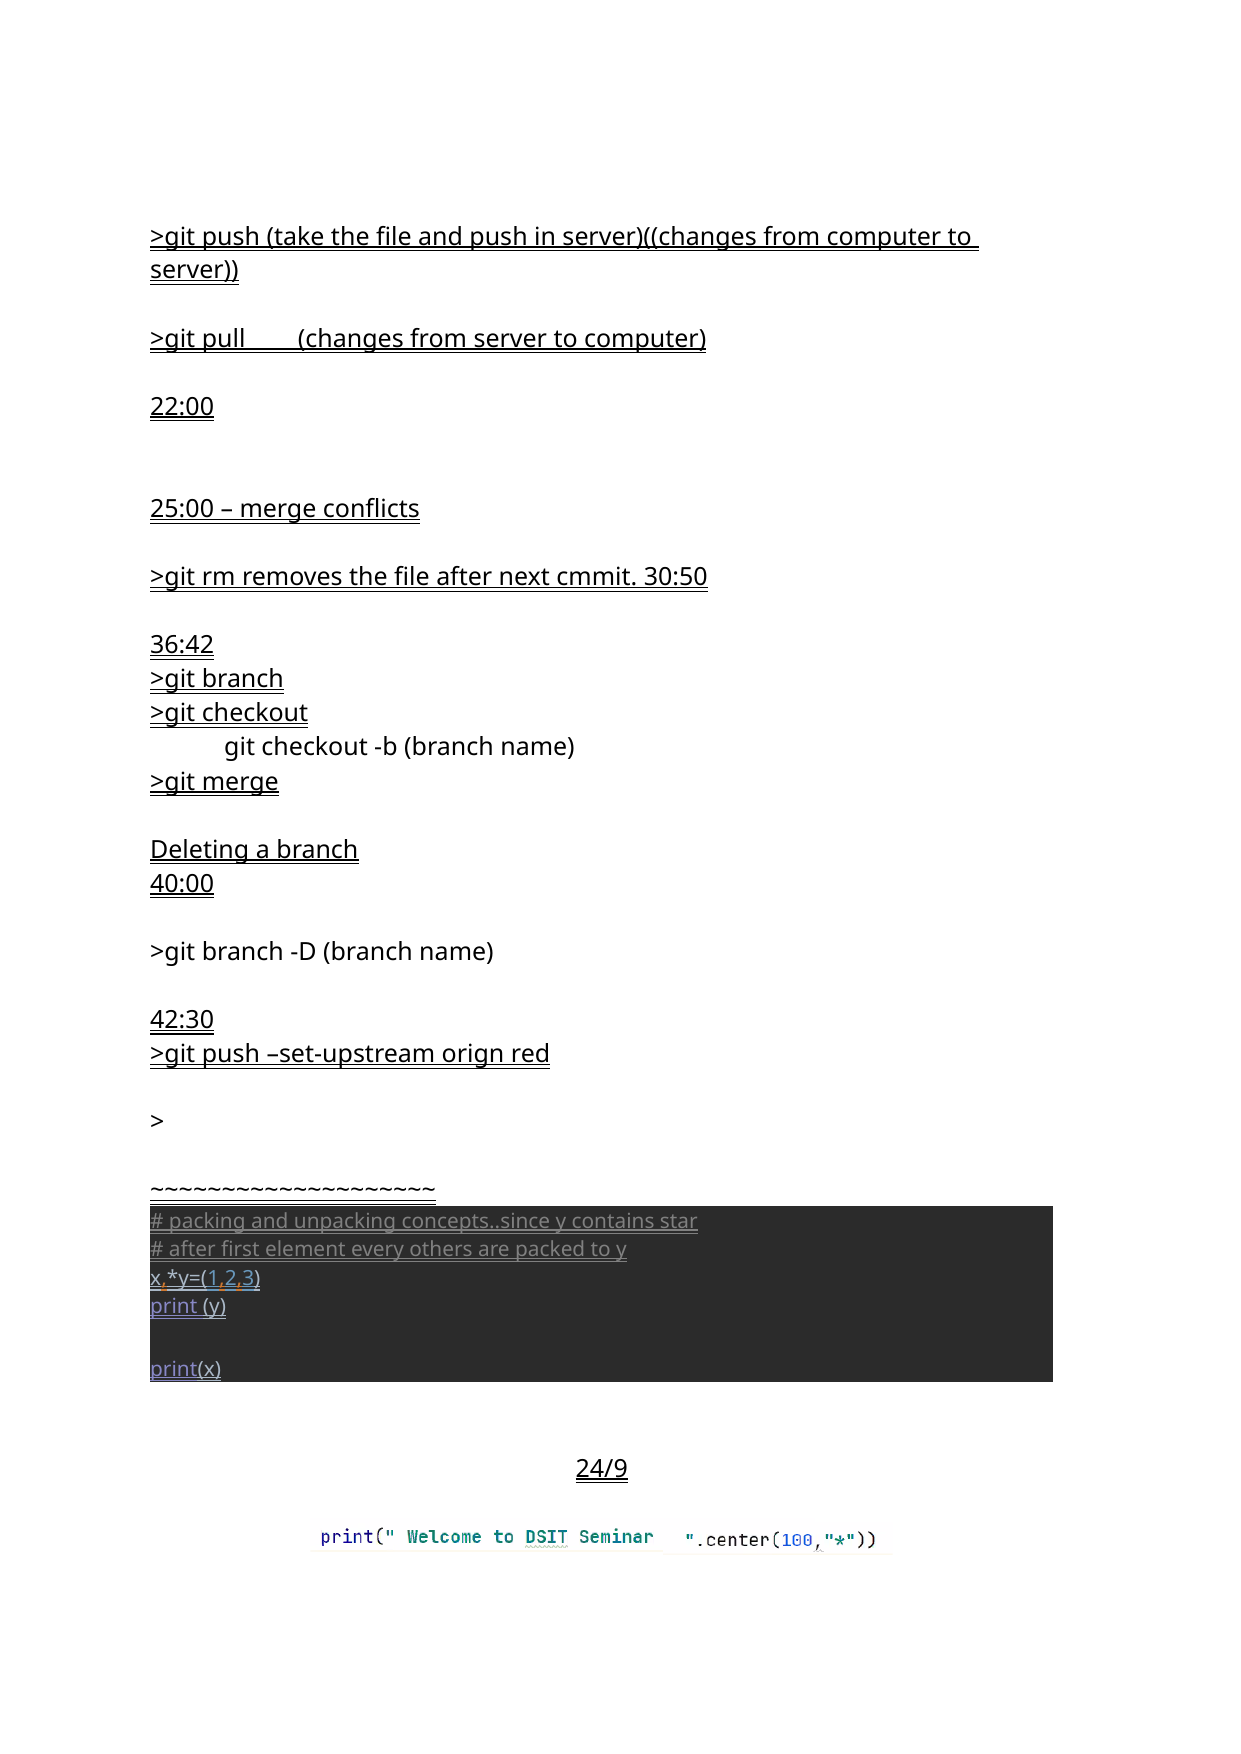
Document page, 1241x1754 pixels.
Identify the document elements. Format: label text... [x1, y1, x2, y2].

text >git rm removes the file after next cmmit. 30:50 [150, 559, 1053, 593]
text 36:42 [150, 627, 1053, 661]
text >git push (take the file and push in server)((changes from computer to server)) [150, 218, 1053, 286]
text >git pull (changes from server to computer) [150, 320, 1053, 354]
text >git merge [150, 763, 1053, 797]
text git checkout -b (branch name) [150, 729, 1053, 763]
text > [150, 1104, 1053, 1138]
text >git push –set-upstream orign red [150, 1036, 1053, 1070]
text 22:00 [150, 388, 1053, 422]
text 42:30 [150, 1002, 1053, 1036]
text >git branch [150, 661, 1053, 695]
text 25:00 – merge conflicts [150, 491, 1053, 525]
picture [310, 1518, 893, 1572]
text >git checkout [150, 695, 1053, 729]
text >git branch -D (branch name) [150, 933, 1053, 967]
text ~~~~~~~~~~~~~~~~~~~~ [150, 1172, 1053, 1206]
text Deleting a branch [150, 831, 1053, 865]
text 24/9 [150, 1450, 1053, 1484]
text # packing and unpacking concepts..since y contains star # after first element every others are packed to y x,*y=(1,2,3) print (y) print(x) [150, 1206, 1053, 1382]
text 40:00 [150, 865, 1053, 899]
